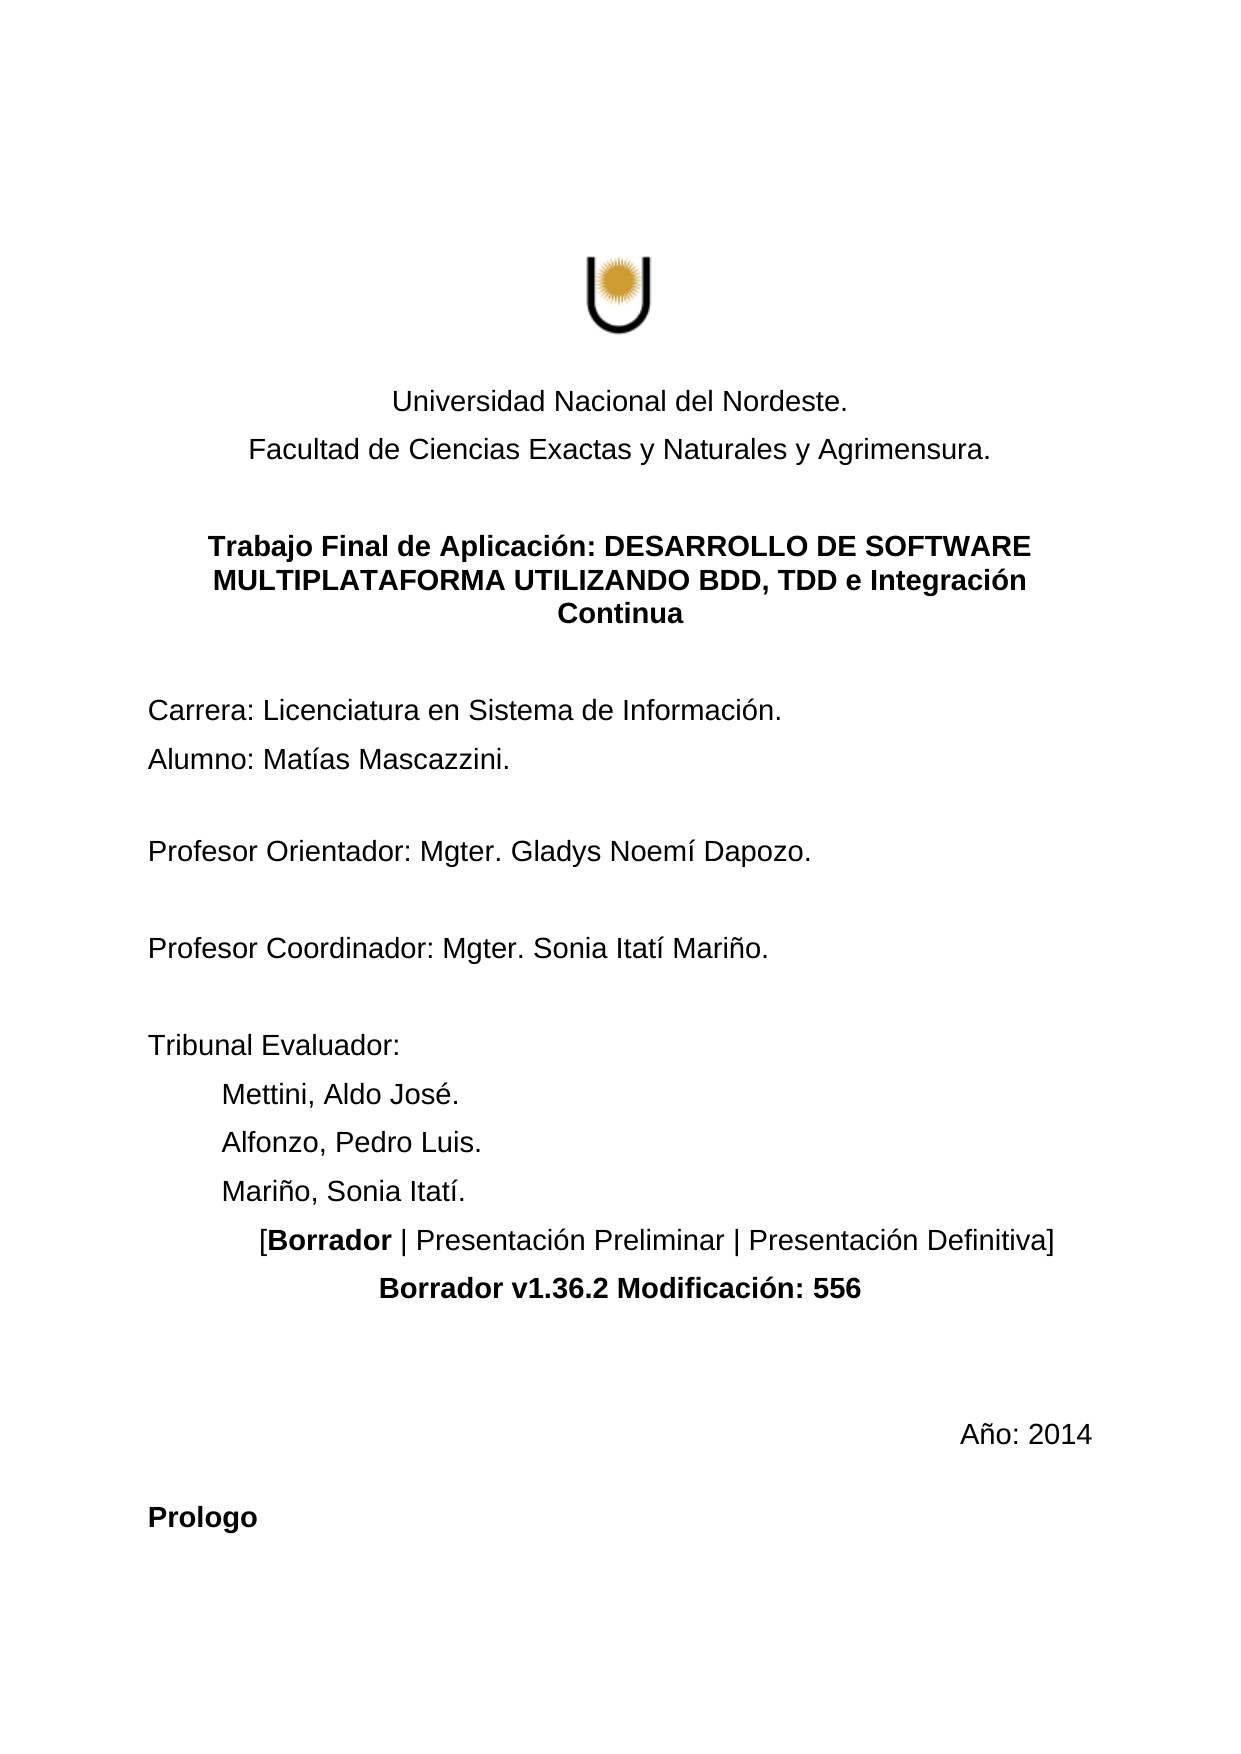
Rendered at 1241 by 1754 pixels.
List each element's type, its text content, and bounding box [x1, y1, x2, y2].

text [Borrador | Presentación Preliminar | Presentación Definitiva] [221, 1222, 1093, 1256]
text Facultad de Ciencias Exactas y Naturales y Agrimensura. [148, 432, 1093, 466]
text Año: 2014 [148, 1417, 1093, 1450]
text Profesor Orientador: Mgter. Gladys Noemí Dapozo. [148, 834, 1093, 868]
text Profesor Coordinador: Mgter. Sonia Itatí Mariño. [148, 931, 1093, 965]
text Prologo [148, 1501, 1093, 1534]
text Trabajo Final de Aplicación: DESARROLLO DE SOFTWARE MULTIPLATAFORMA UTILIZANDO BDD, TDD e Integración Continua [148, 529, 1093, 630]
text Tribunal Evaluador: [148, 1028, 1093, 1062]
text Borrador v1.36.2 Modificación: 556 [148, 1271, 1093, 1304]
text Mariño, Sonia Itatí. [221, 1174, 1093, 1207]
text Mettini, Aldo José. [221, 1077, 1093, 1110]
text Carrera: Licenciatura en Sistema de Información. [148, 693, 1093, 727]
text Universidad Nacional del Nordeste. [148, 383, 1093, 417]
text Alfonzo, Pedro Luis. [221, 1125, 1093, 1159]
text Alumno: Matías Mascazzini. [148, 742, 1093, 775]
picture [542, 256, 699, 335]
